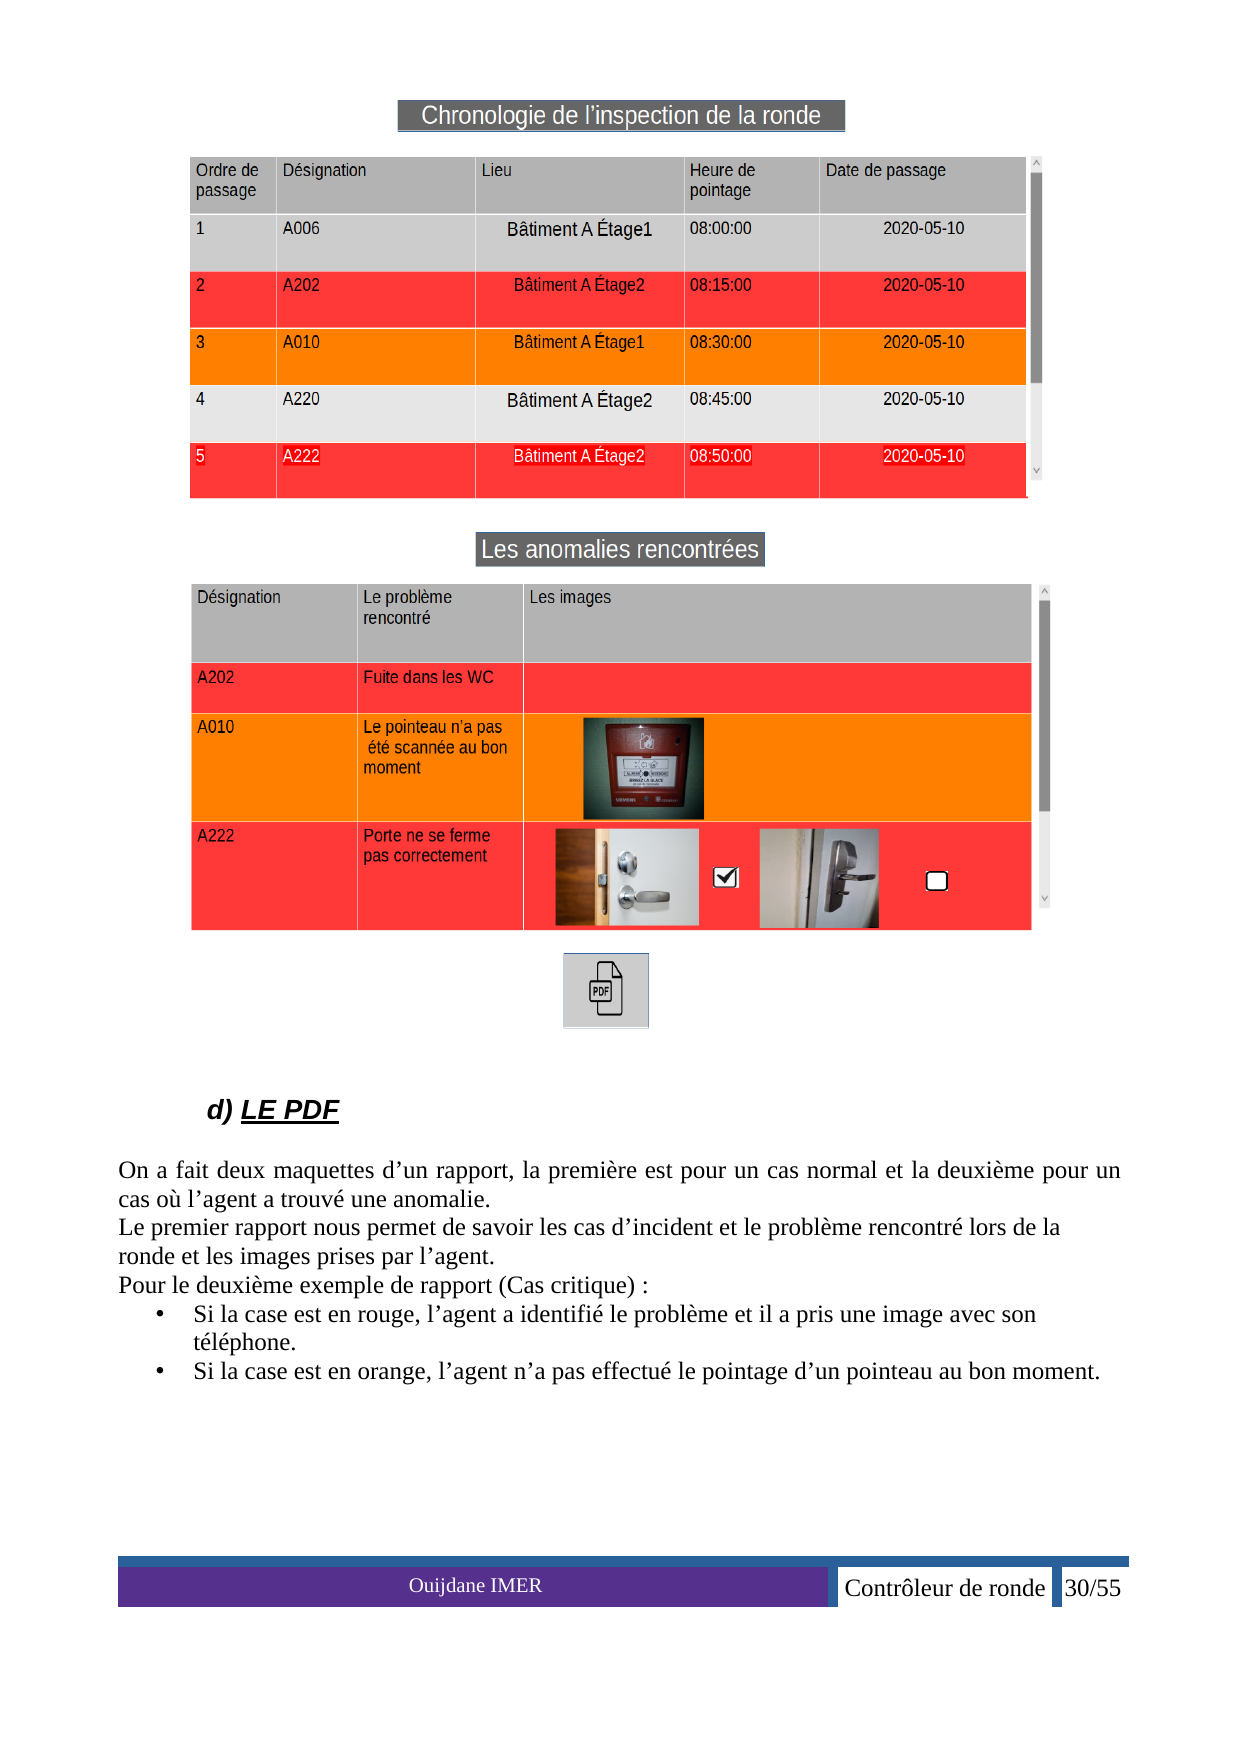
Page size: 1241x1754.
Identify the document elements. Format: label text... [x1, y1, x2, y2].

text On a fait deux maquettes d’un rapport, la première est pour un cas normal et la deuxième pour un cas où l’agent a trouvé une anomalie. [118, 1155, 1122, 1212]
list Si la case est en rouge, l’agent a identifié le problème et il a pris une image avec son téléphone. [156, 1299, 1122, 1356]
text Pour le deuxième exemple de rapport (Cas critique) : [118, 1270, 1122, 1299]
text Le premier rapport nous permet de savoir les cas d’incident et le problème rencontré lors de la ronde et les images prises par l’agent. [118, 1212, 1122, 1270]
picture [183, 95, 1056, 1036]
list Si la case est en orange, l’agent n’a pas effectué le pointage d’un pointeau au bon moment. [156, 1356, 1122, 1385]
subtitle LE PDF [118, 1093, 1122, 1125]
